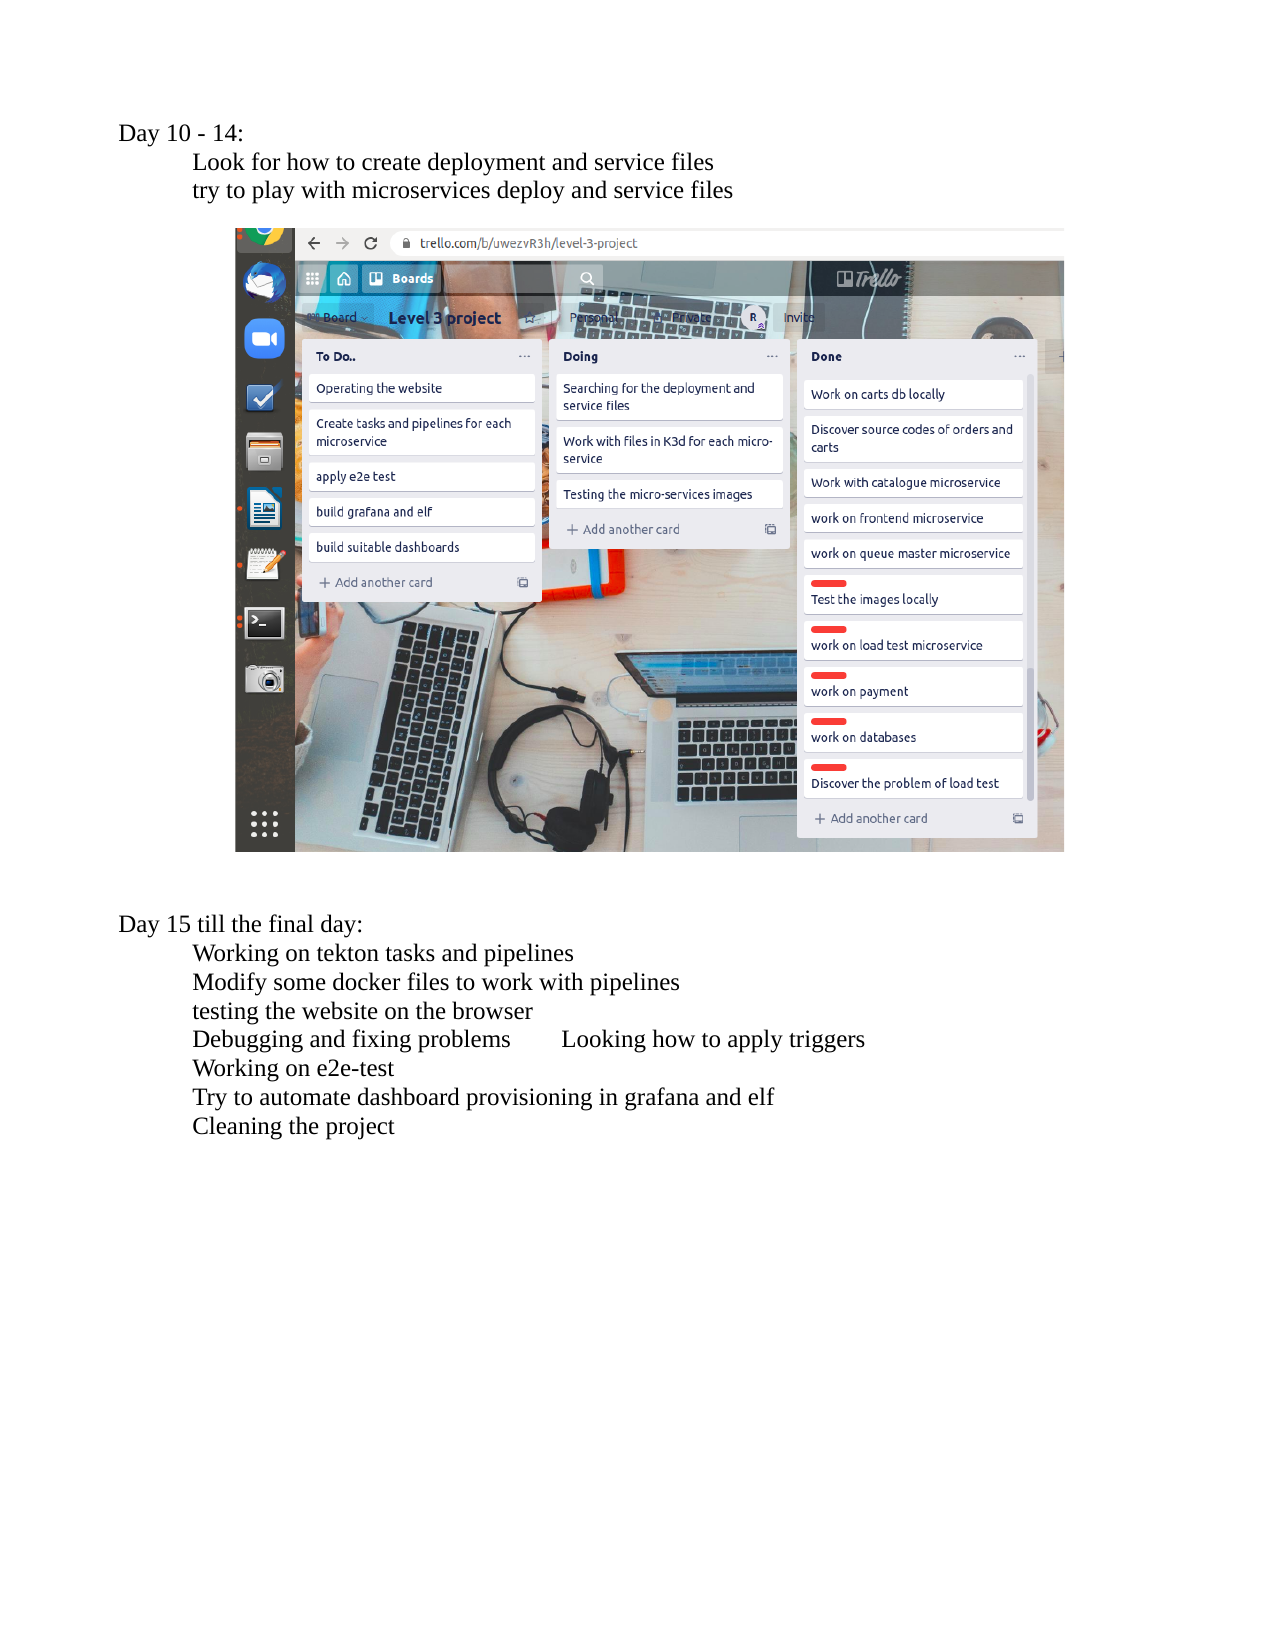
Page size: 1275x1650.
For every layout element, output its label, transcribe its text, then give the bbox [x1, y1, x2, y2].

text Look for how to create deployment and service files [118, 147, 1157, 176]
picture [235, 228, 1065, 852]
text Cleaning the project [118, 1111, 1157, 1139]
text Try to automate dashboard provisioning in grafana and elf [118, 1082, 1157, 1111]
text Working on e2e-test [118, 1053, 1157, 1082]
text Modify some docker files to work with pipelines [118, 967, 1157, 996]
text Day 10 - 14: [118, 118, 1157, 147]
text testing the website on the browser [118, 996, 1157, 1024]
text Working on tekton tasks and pipelines [118, 938, 1157, 967]
text Day 15 till the final day: [118, 909, 1157, 938]
text try to play with microservices deploy and service files [118, 176, 1157, 204]
text Debugging and fixing problems Looking how to apply triggers [118, 1024, 1157, 1053]
